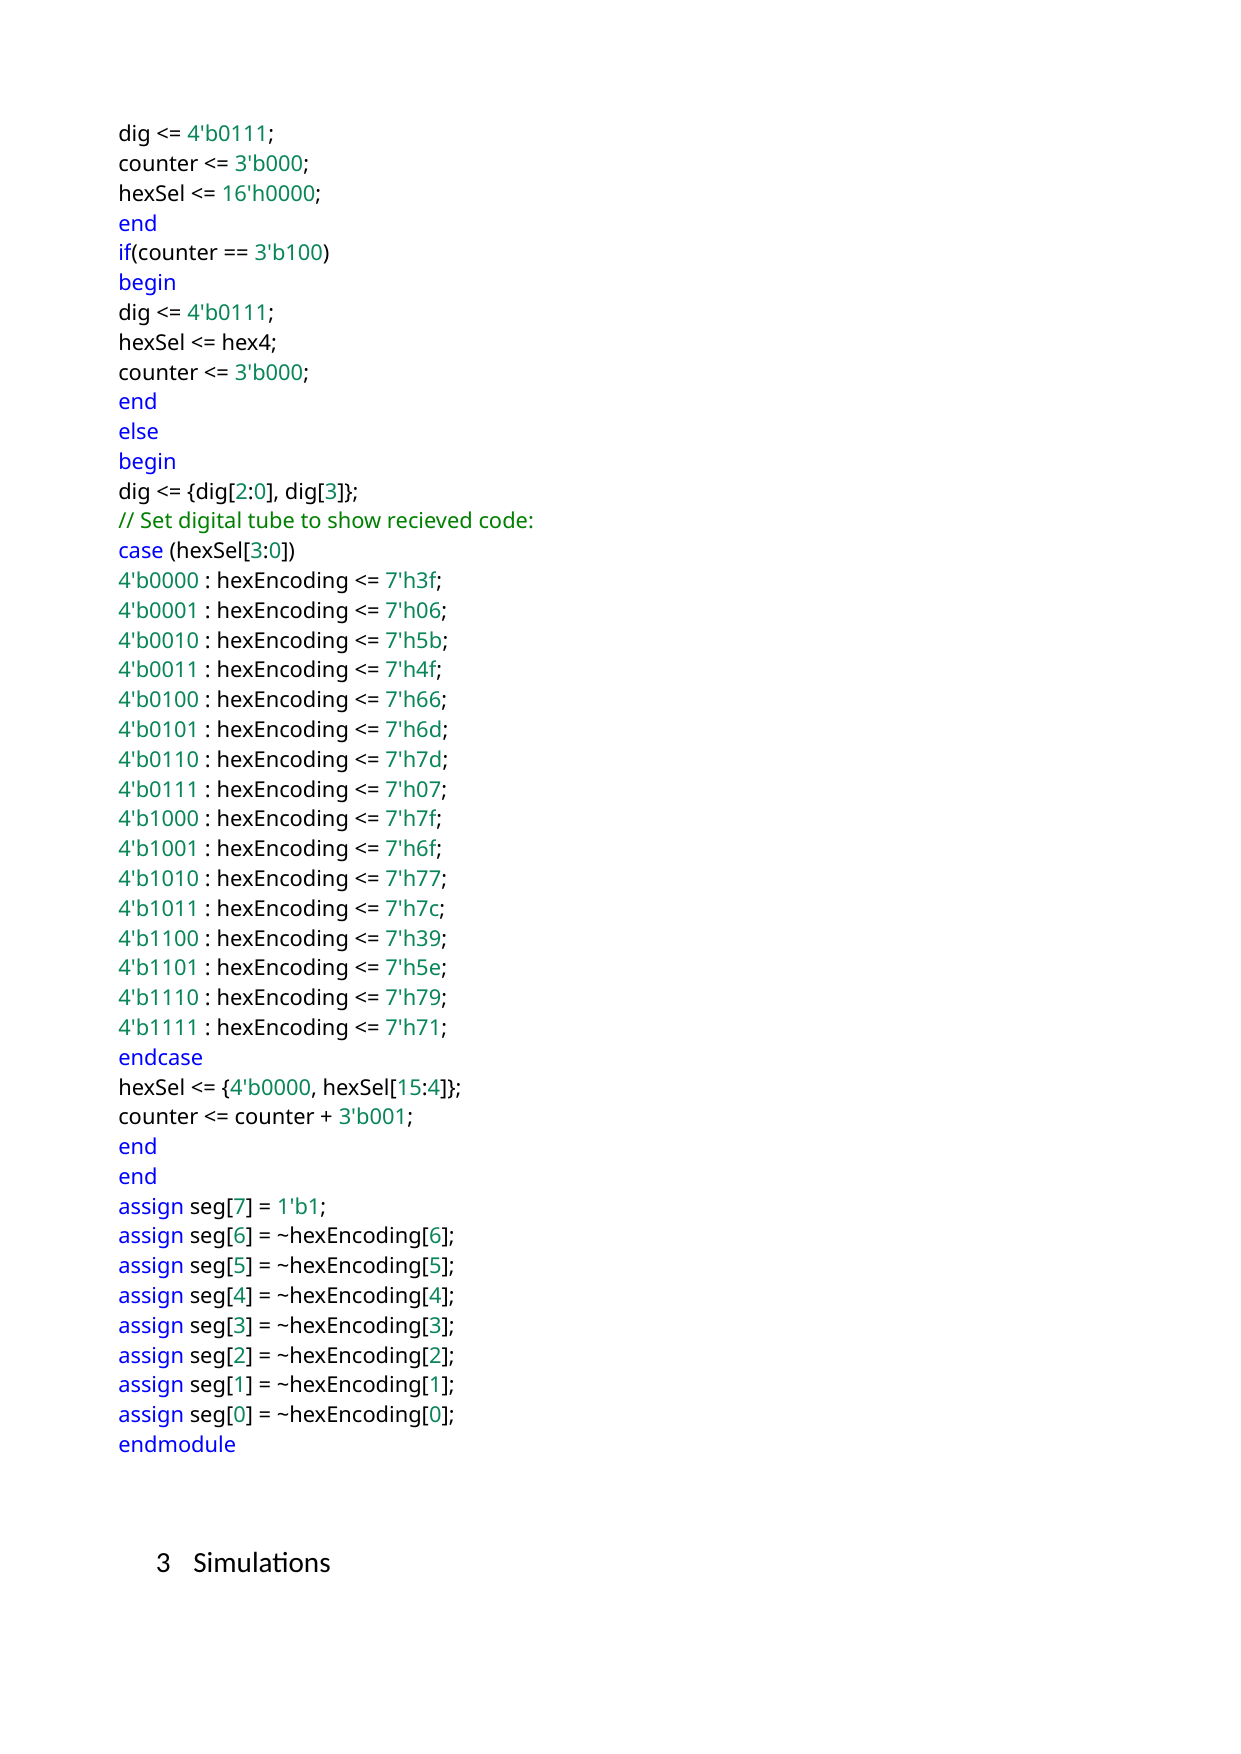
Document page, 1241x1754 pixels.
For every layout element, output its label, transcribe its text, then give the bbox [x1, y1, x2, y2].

text begin [118, 446, 1122, 476]
text endcase [118, 1042, 1122, 1071]
text 4'b0001 : hexEncoding <= 7'h06; [118, 595, 1122, 624]
text dig <= 4'b0111; [118, 118, 1122, 148]
text dig <= {dig[2:0], dig[3]}; [118, 476, 1122, 505]
text assign seg[4] = ~hexEncoding[4]; [118, 1280, 1122, 1310]
text end [118, 1161, 1122, 1191]
text 4'b0100 : hexEncoding <= 7'h66; [118, 684, 1122, 714]
text if(counter == 3'b100) [118, 237, 1122, 267]
text assign seg[7] = 1'b1; [118, 1191, 1122, 1220]
text counter <= counter + 3'b001; [118, 1101, 1122, 1131]
text 4'b1001 : hexEncoding <= 7'h6f; [118, 833, 1122, 863]
text 4'b1000 : hexEncoding <= 7'h7f; [118, 803, 1122, 833]
text end [118, 386, 1122, 416]
text 4'b0110 : hexEncoding <= 7'h7d; [118, 744, 1122, 773]
text assign seg[3] = ~hexEncoding[3]; [118, 1310, 1122, 1339]
text hexSel <= hex4; [118, 327, 1122, 356]
text assign seg[0] = ~hexEncoding[0]; [118, 1399, 1122, 1429]
text dig <= 4'b0111; [118, 297, 1122, 327]
text counter <= 3'b000; [118, 356, 1122, 386]
text assign seg[2] = ~hexEncoding[2]; [118, 1339, 1122, 1369]
text 4'b0000 : hexEncoding <= 7'h3f; [118, 565, 1122, 595]
text 4'b0101 : hexEncoding <= 7'h6d; [118, 714, 1122, 744]
text 4'b1100 : hexEncoding <= 7'h39; [118, 922, 1122, 952]
text else [118, 416, 1122, 446]
list Simulations [156, 1544, 1122, 1580]
text 4'b1011 : hexEncoding <= 7'h7c; [118, 893, 1122, 922]
text endmodule [118, 1429, 1122, 1459]
text 4'b0010 : hexEncoding <= 7'h5b; [118, 624, 1122, 654]
text begin [118, 267, 1122, 297]
text case (hexSel[3:0]) [118, 535, 1122, 565]
text hexSel <= 16'h0000; [118, 178, 1122, 207]
text assign seg[6] = ~hexEncoding[6]; [118, 1220, 1122, 1250]
text 4'b0011 : hexEncoding <= 7'h4f; [118, 654, 1122, 684]
text 4'b0111 : hexEncoding <= 7'h07; [118, 773, 1122, 803]
text counter <= 3'b000; [118, 148, 1122, 178]
text end [118, 207, 1122, 237]
text assign seg[1] = ~hexEncoding[1]; [118, 1369, 1122, 1399]
text assign seg[5] = ~hexEncoding[5]; [118, 1250, 1122, 1280]
text 4'b1101 : hexEncoding <= 7'h5e; [118, 952, 1122, 982]
text // Set digital tube to show recieved code: [118, 505, 1122, 535]
text 4'b1111 : hexEncoding <= 7'h71; [118, 1012, 1122, 1042]
text 4'b1110 : hexEncoding <= 7'h79; [118, 982, 1122, 1012]
text hexSel <= {4'b0000, hexSel[15:4]}; [118, 1071, 1122, 1101]
text end [118, 1131, 1122, 1161]
text 4'b1010 : hexEncoding <= 7'h77; [118, 863, 1122, 893]
